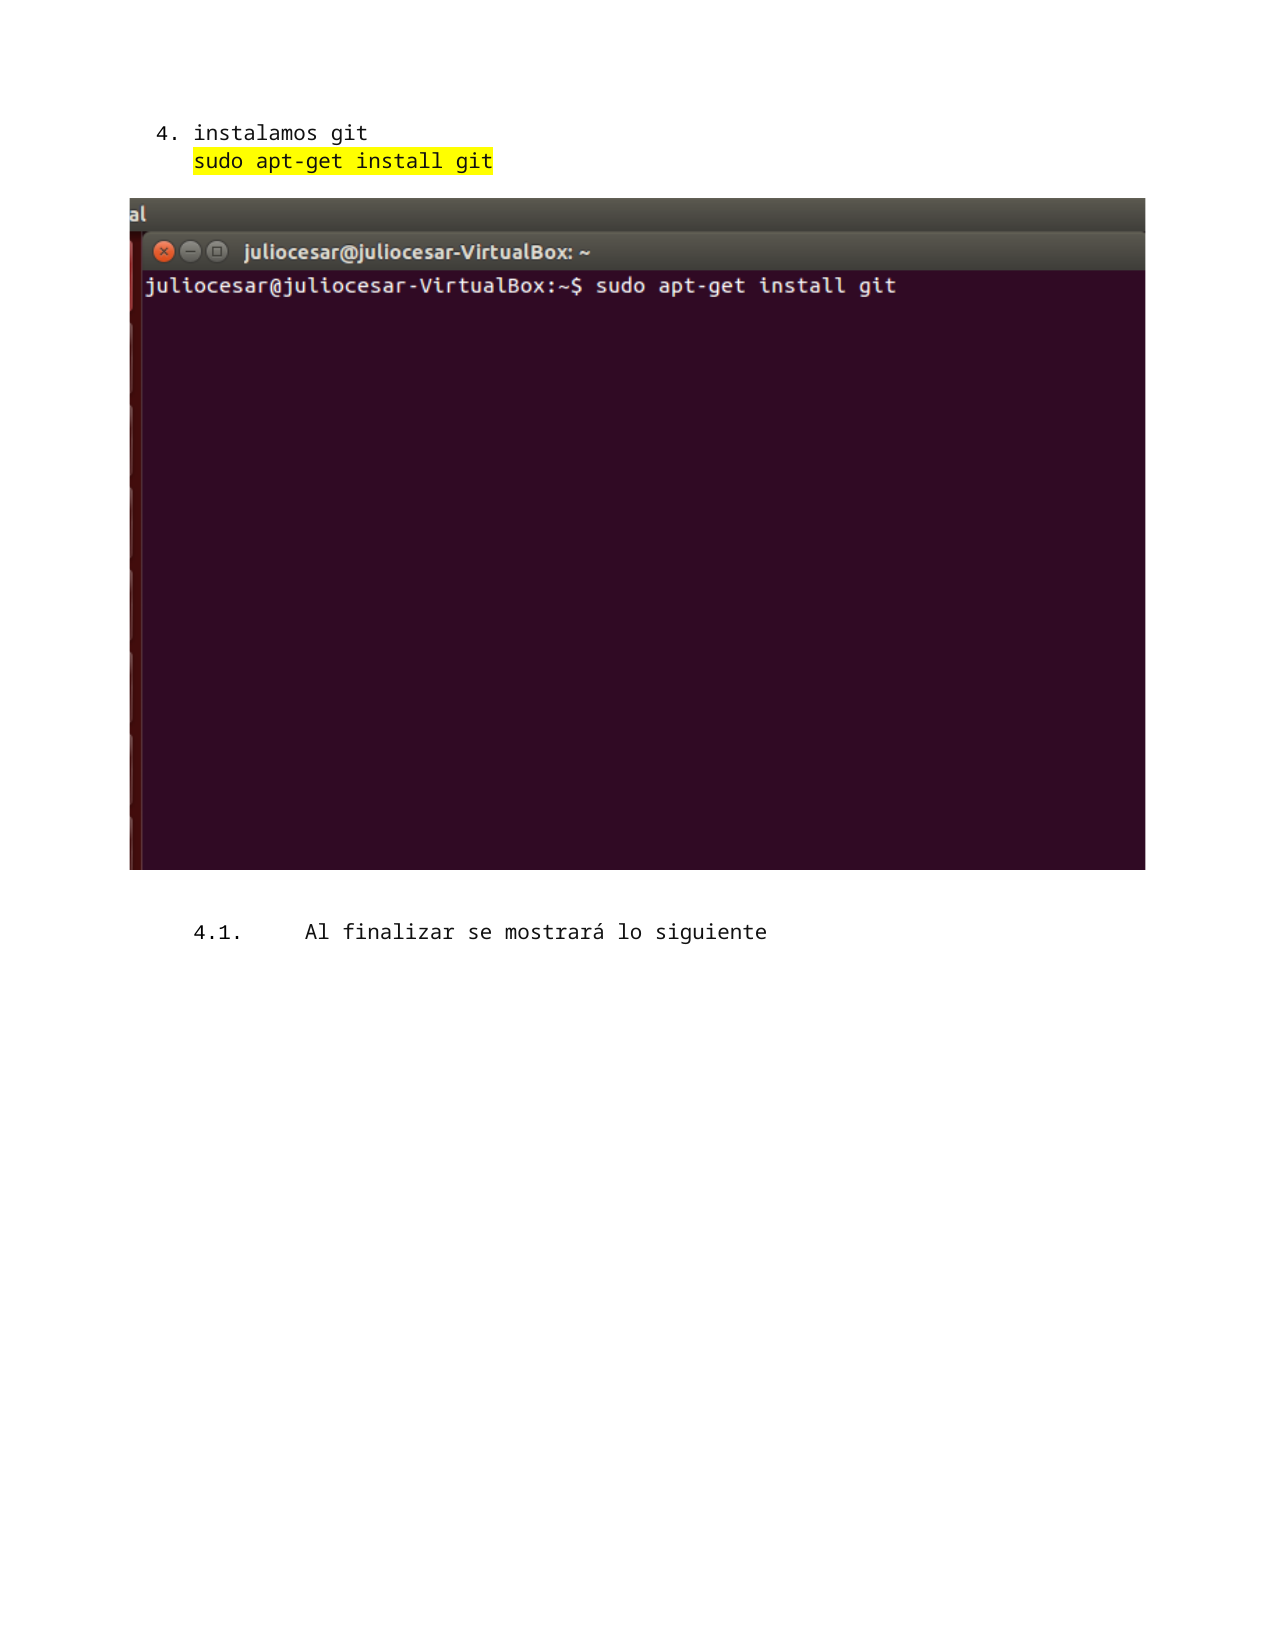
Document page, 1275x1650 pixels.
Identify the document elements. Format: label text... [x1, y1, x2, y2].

list sudo apt-get install git [156, 147, 1157, 175]
picture [129, 198, 1146, 870]
list Al finalizar se mostrará lo siguiente [193, 917, 1157, 946]
list instalamos git [156, 118, 1157, 147]
